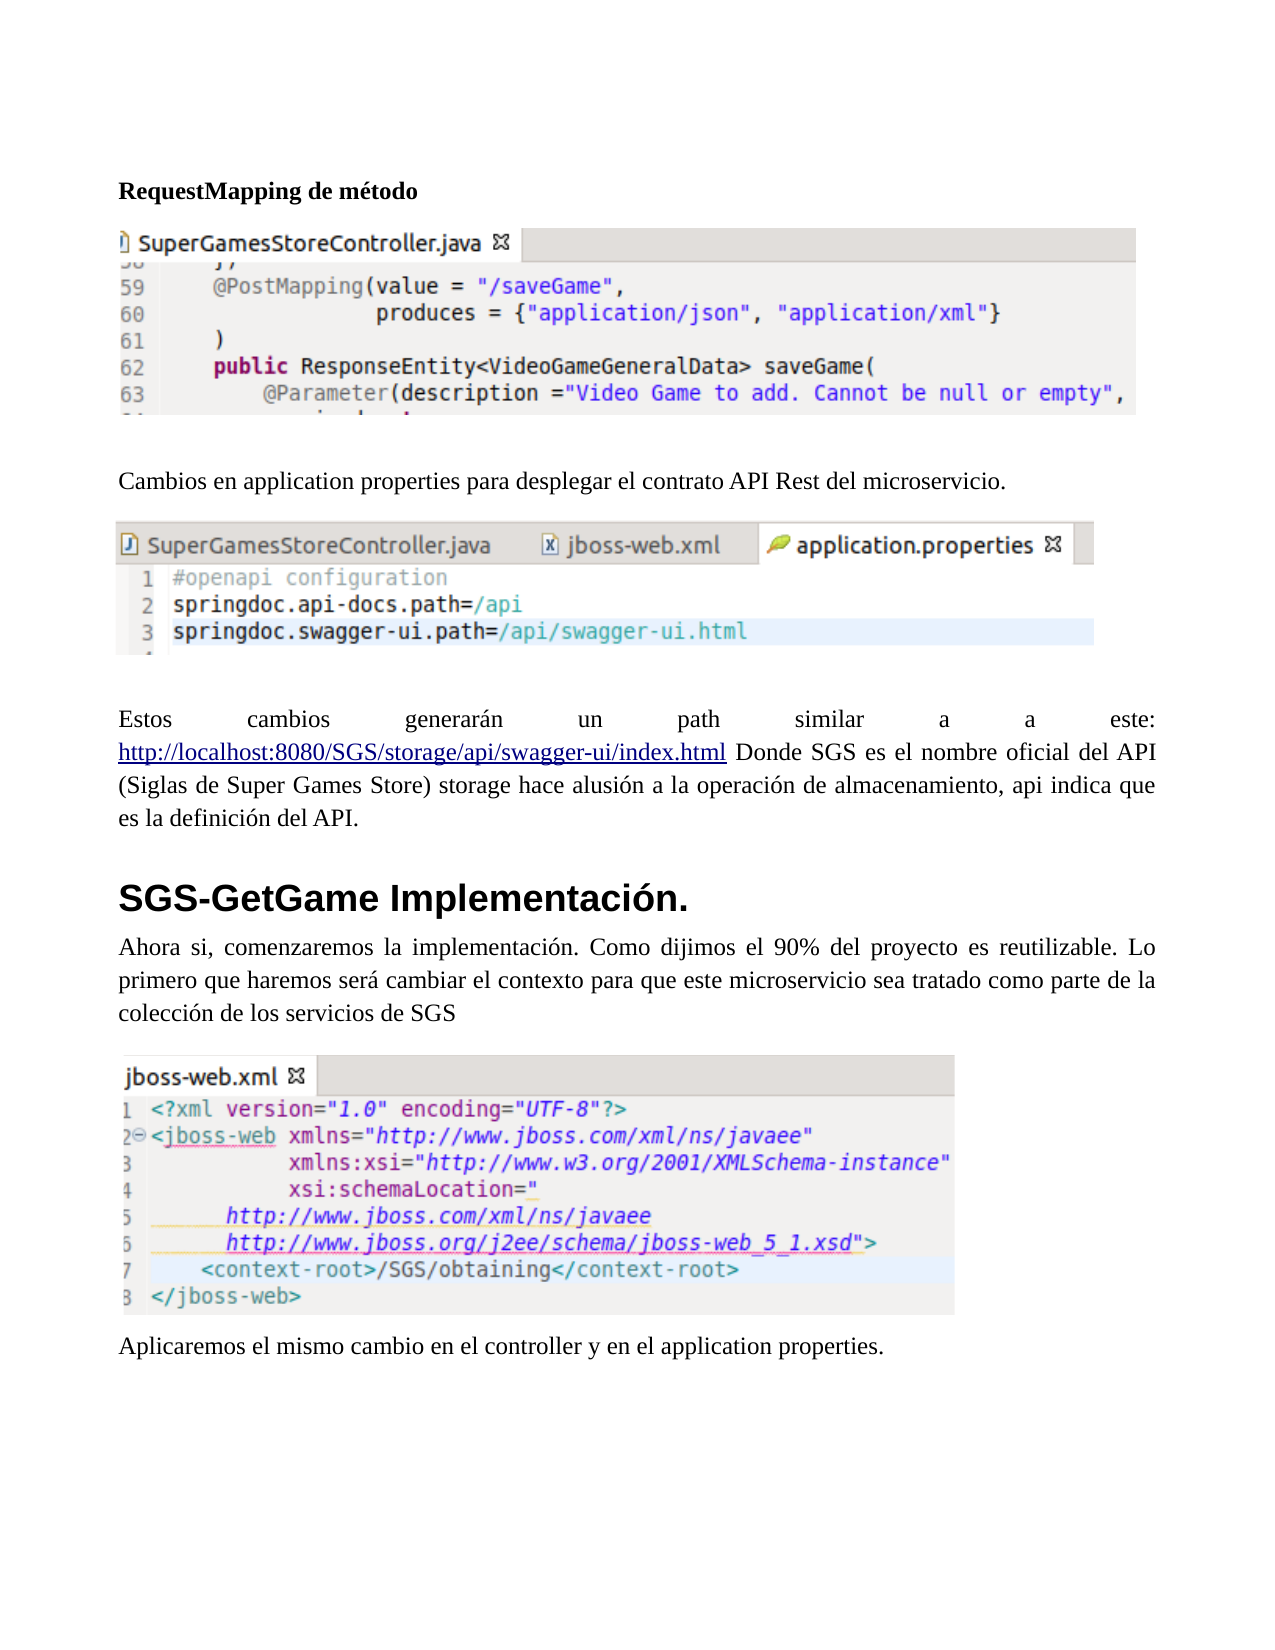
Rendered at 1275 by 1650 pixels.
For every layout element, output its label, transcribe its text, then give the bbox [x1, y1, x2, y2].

text Aplicaremos el mismo cambio en el controller y en el application properties. [118, 1331, 1157, 1360]
text Ahora si, comenzaremos la implementación. Como dijimos el 90% del proyecto es reutilizable. Lo primero que haremos será cambiar el contexto para que este microservicio sea tratado como parte de la colección de los servicios de SGS [118, 932, 1157, 1027]
text Cambios en application properties para desplegar el contrato API Rest del microservicio. [118, 466, 1157, 495]
picture [120, 228, 1136, 415]
text RequestMapping de método [118, 176, 1157, 205]
subtitle SGS-GetGame Implementación. [118, 876, 1157, 919]
text Estos cambios generarán un path similar a a este: http://localhost:8080/SGS/storage/api/swagger-ui/index.html Donde SGS es el nombre oficial del API (Siglas de Super Games Store) storage hace alusión a la operación de almacenamiento, api indica que es la definición del API. [118, 704, 1157, 832]
picture [115, 520, 1094, 655]
picture [123, 1055, 955, 1315]
